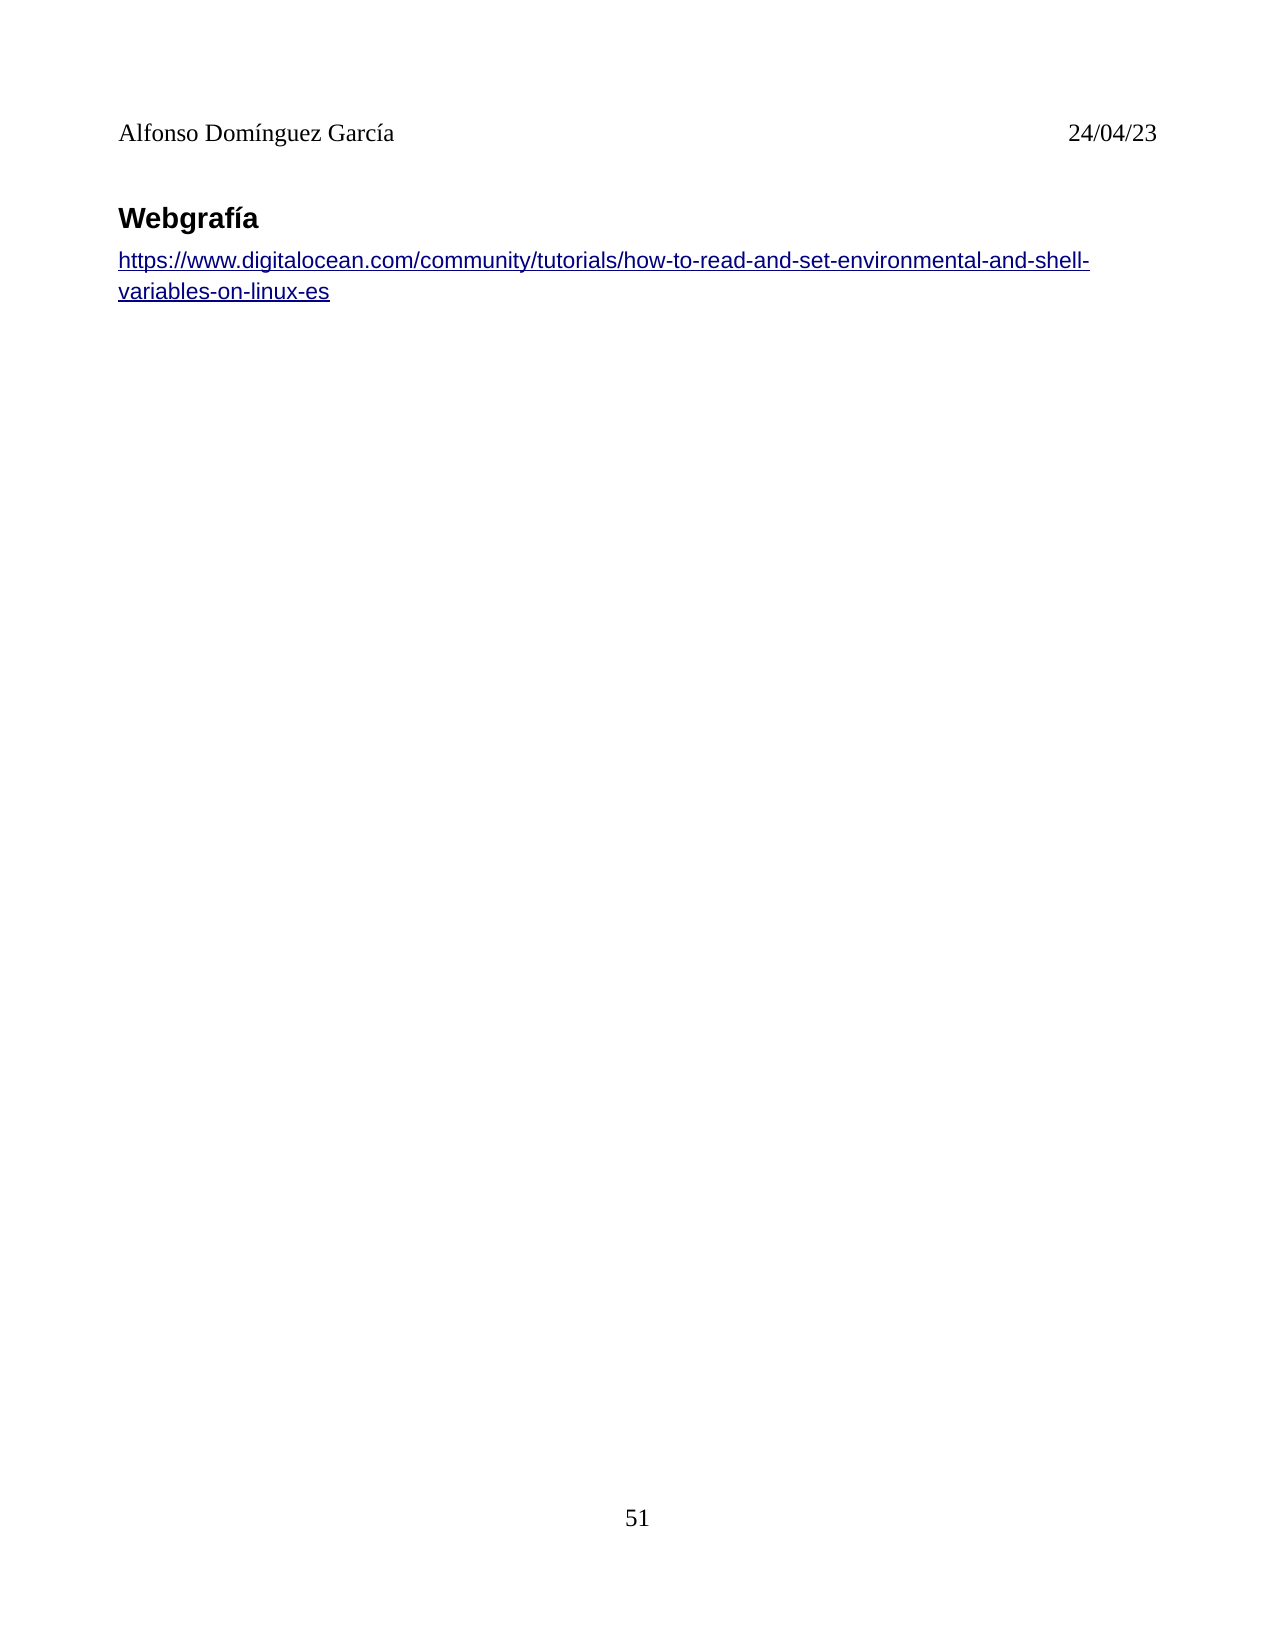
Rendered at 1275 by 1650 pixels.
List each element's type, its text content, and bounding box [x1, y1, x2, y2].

text https://www.digitalocean.com/community/tutorials/how-to-read-and-set-environmental-and-shell-variables-on-linux-es [118, 247, 1157, 304]
subtitle Webgrafía [118, 201, 1157, 235]
